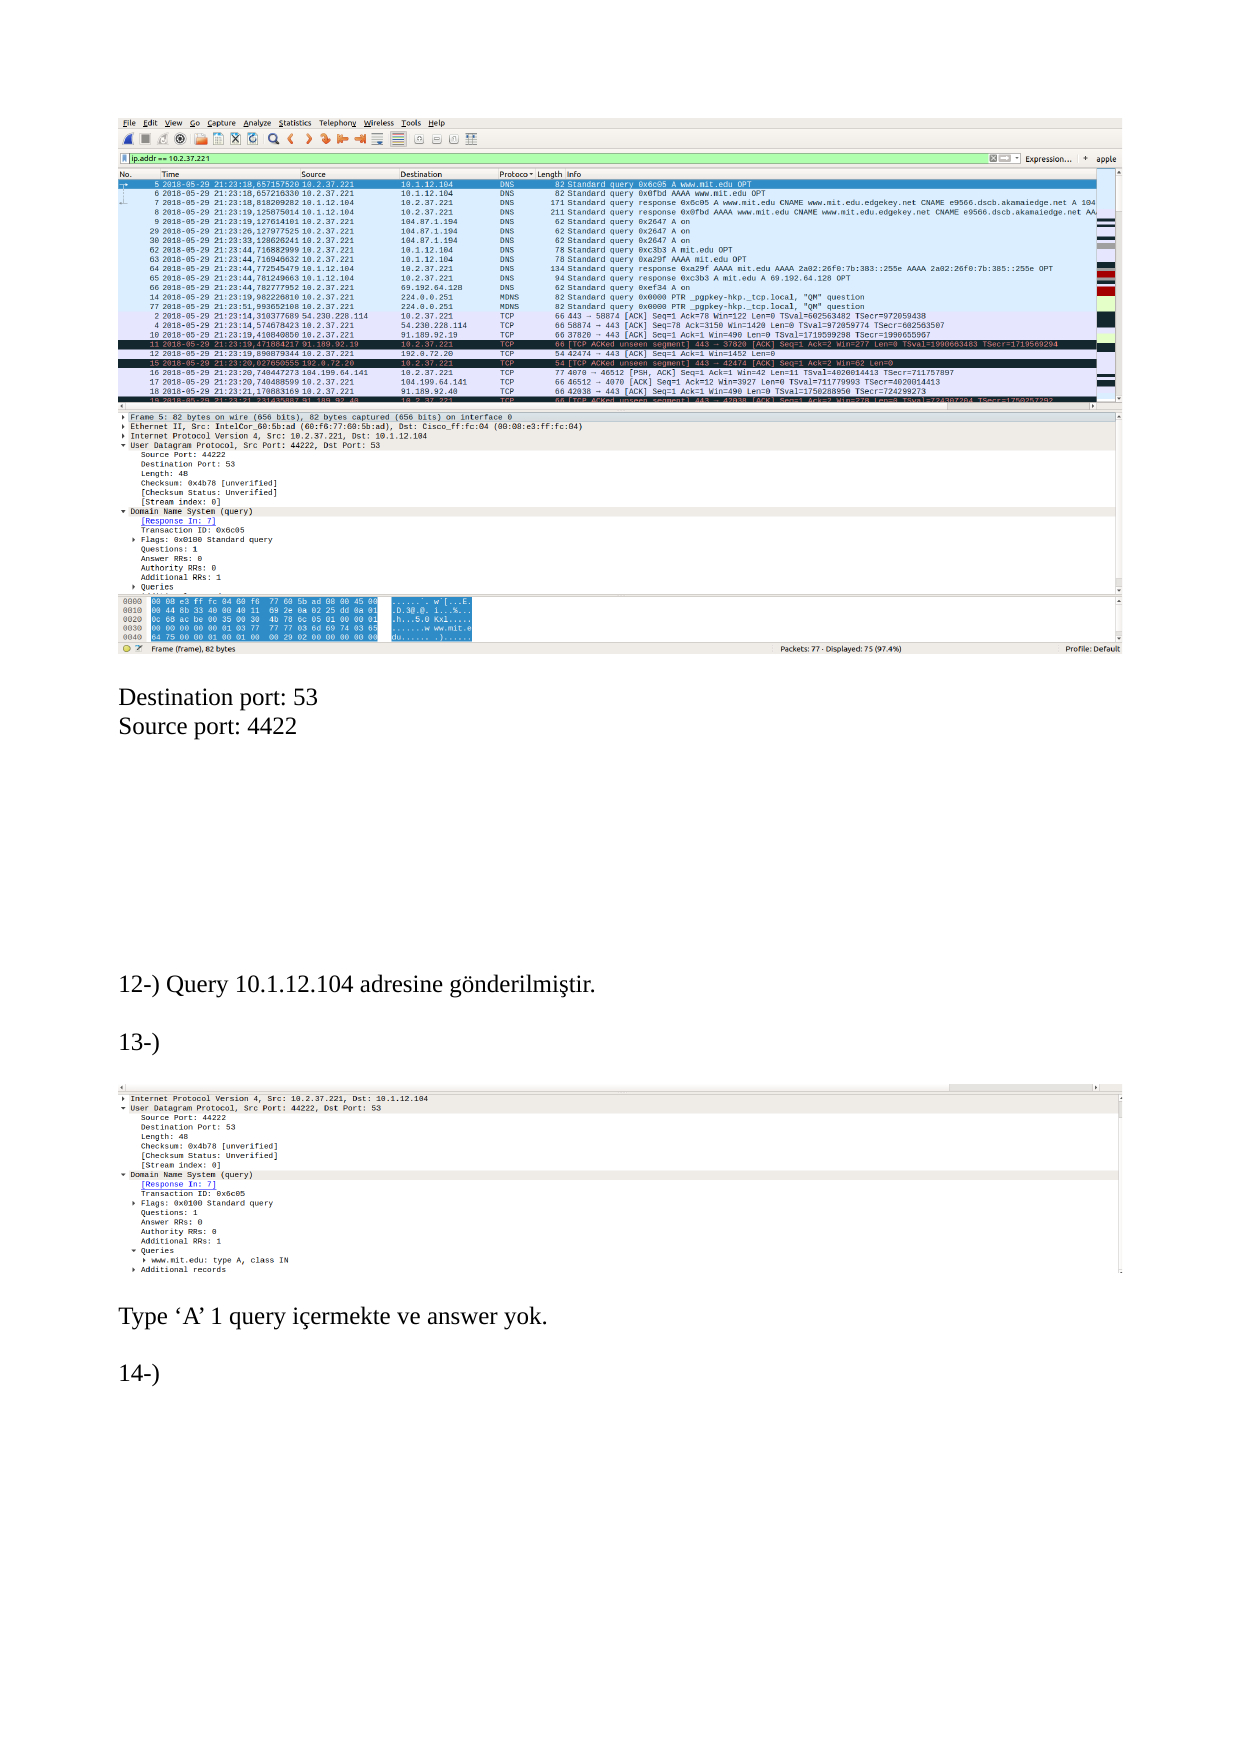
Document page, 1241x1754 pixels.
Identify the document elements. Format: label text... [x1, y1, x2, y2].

text 14-) [118, 1358, 1122, 1387]
picture [118, 1084, 1123, 1273]
text Destination port: 53 [118, 682, 1122, 711]
text 13-) [118, 1027, 1122, 1056]
text Type ‘A’ 1 query içermekte ve answer yok. [118, 1301, 1122, 1330]
picture [118, 118, 1123, 654]
text 12-) Query 10.1.12.104 adresine gönderilmiştir. [118, 969, 1122, 998]
text Source port: 4422 [118, 711, 1122, 739]
